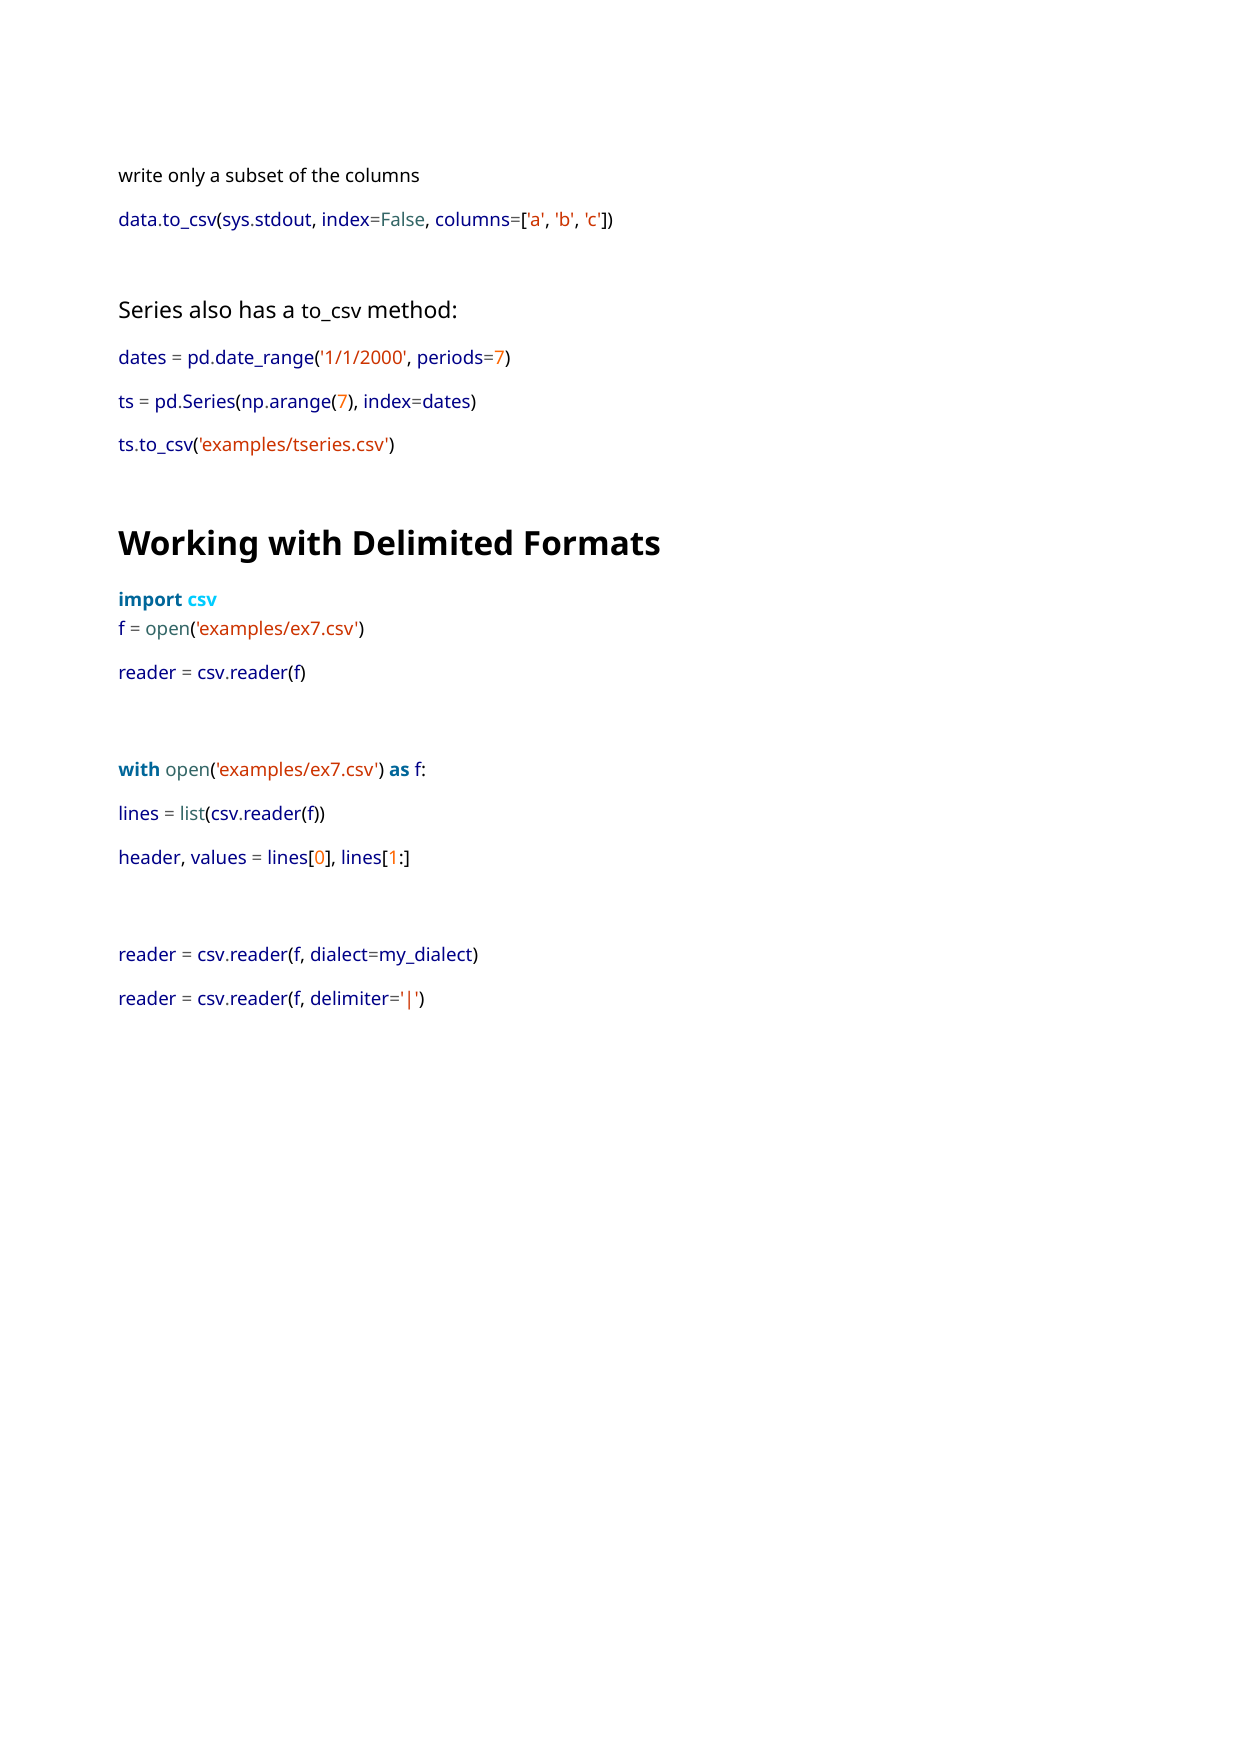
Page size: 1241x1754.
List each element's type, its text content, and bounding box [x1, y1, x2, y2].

text data.to_csv(sys.stdout, index=False, columns=['a', 'b', 'c']) [118, 206, 1122, 231]
text with open('examples/ex7.csv') as f: [118, 756, 1122, 782]
text reader = csv.reader(f) [118, 659, 1122, 685]
text reader = csv.reader(f, dialect=my_dialect) [118, 941, 1122, 967]
text Working with Delimited Formats [118, 519, 1122, 565]
text header, values = lines[0], lines[1:] [118, 844, 1122, 869]
text Series also has a to_csv method: [118, 293, 1122, 325]
text lines = list(csv.reader(f)) [118, 800, 1122, 826]
text ts = pd.Series(np.arange(7), index=dates) [118, 388, 1122, 413]
text import csv f = open('examples/ex7.csv') [118, 586, 1122, 641]
text ts.to_csv('examples/tseries.csv') [118, 432, 1122, 457]
text reader = csv.reader(f, delimiter='|') [118, 985, 1122, 1010]
text dates = pd.date_range('1/1/2000', periods=7) [118, 344, 1122, 369]
text write only a subset of the columns [118, 162, 1122, 187]
